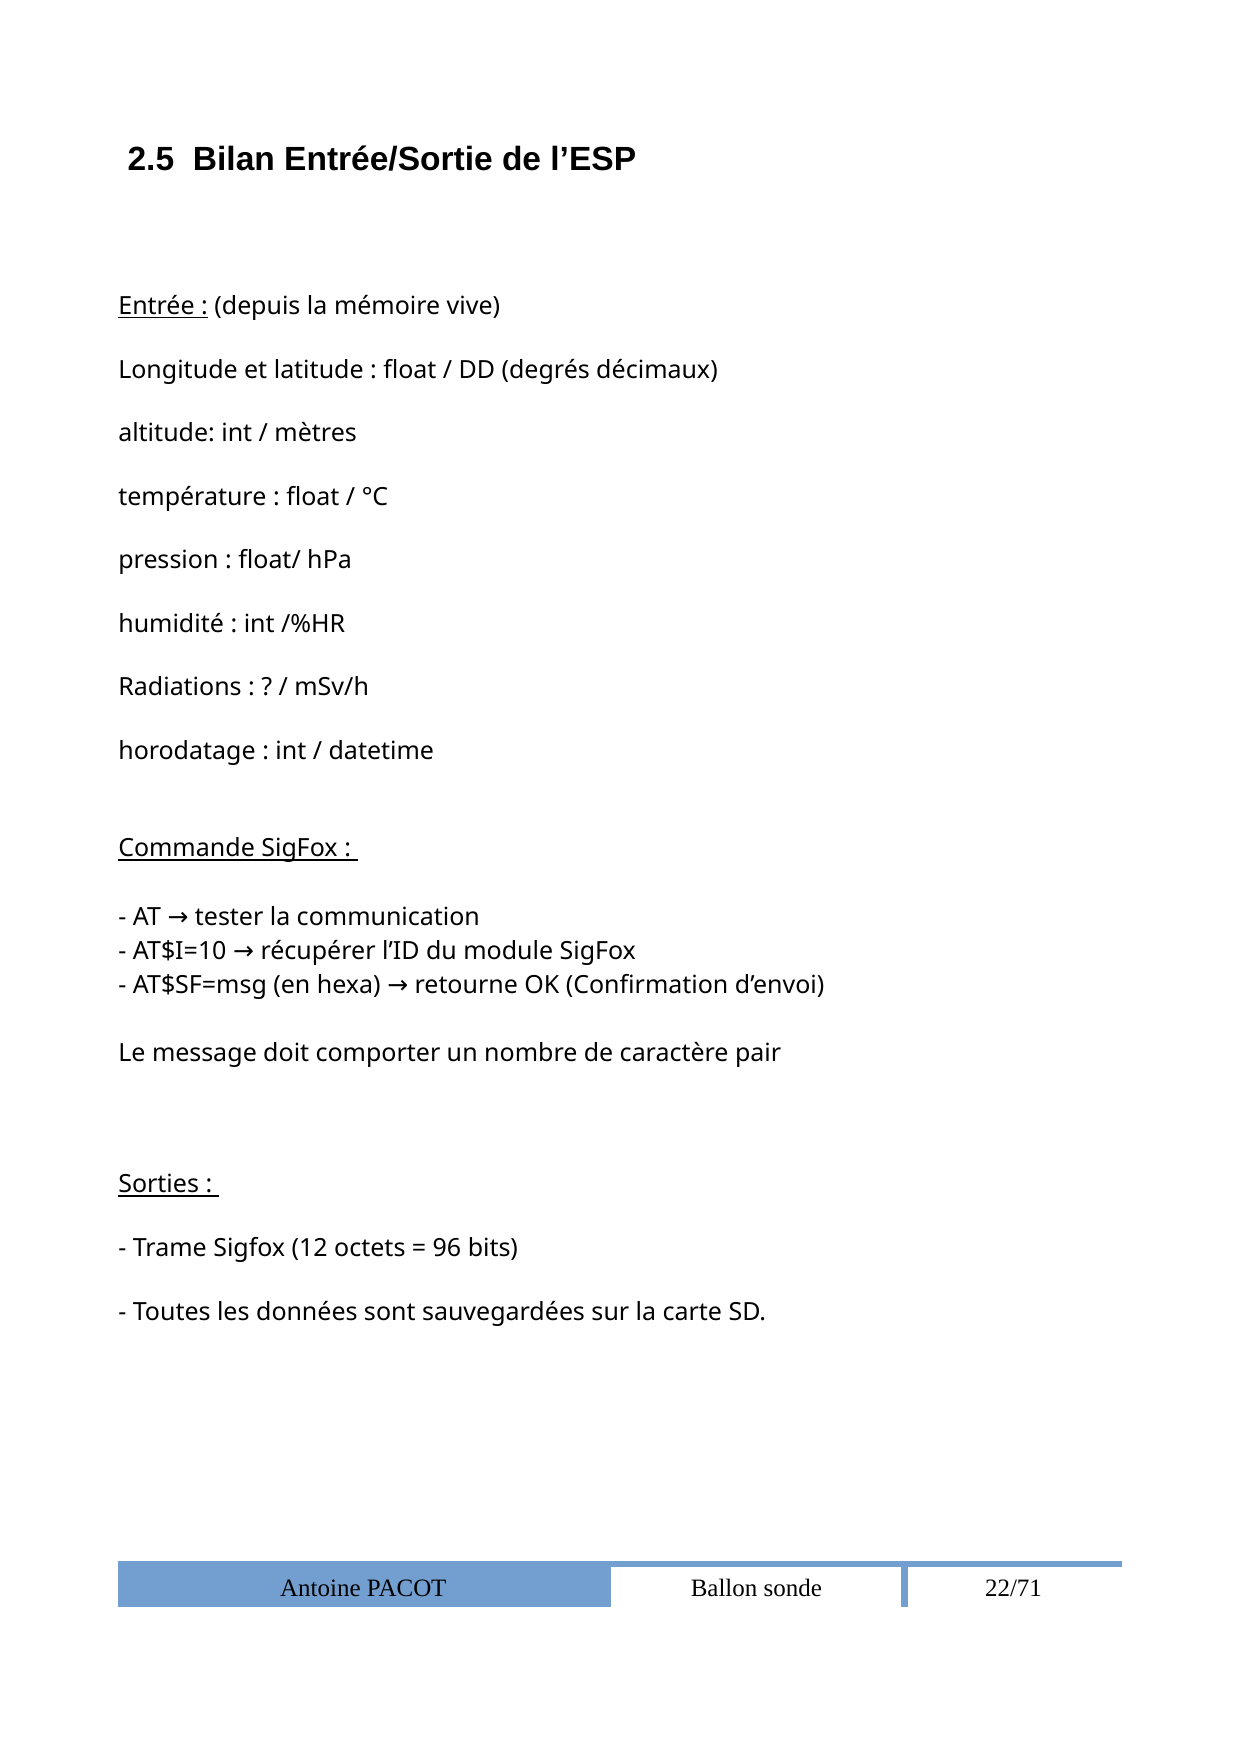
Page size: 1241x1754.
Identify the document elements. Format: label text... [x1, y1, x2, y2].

text Radiations : ? / mSv/h [118, 669, 1122, 703]
text - AT$SF=msg (en hexa) → retourne OK (Confirmation d’envoi) [118, 966, 1122, 1000]
text - AT → tester la communication [118, 898, 1122, 932]
text Entrée : (depuis la mémoire vive) [118, 288, 1122, 322]
text Commande SigFox : [118, 830, 1122, 898]
text - Trame Sigfox (12 octets = 96 bits) [118, 1230, 1122, 1264]
text - AT$I=10 → récupérer l’ID du module SigFox [118, 932, 1122, 966]
subtitle Bilan Entrée/Sortie de l’ESP [118, 139, 1122, 178]
text Sorties : [118, 1166, 1122, 1200]
text altitude: int / mètres [118, 415, 1122, 449]
text pression : float/ hPa [118, 542, 1122, 576]
text Longitude et latitude : float / DD (degrés décimaux) [118, 351, 1122, 385]
text Le message doit comporter un nombre de caractère pair [118, 1034, 1122, 1068]
text horodatage : int / datetime [118, 732, 1122, 767]
text température : float / °C [118, 478, 1122, 512]
text humidité : int /%HR [118, 605, 1122, 639]
text - Toutes les données sont sauvegardées sur la carte SD. [118, 1293, 1122, 1327]
